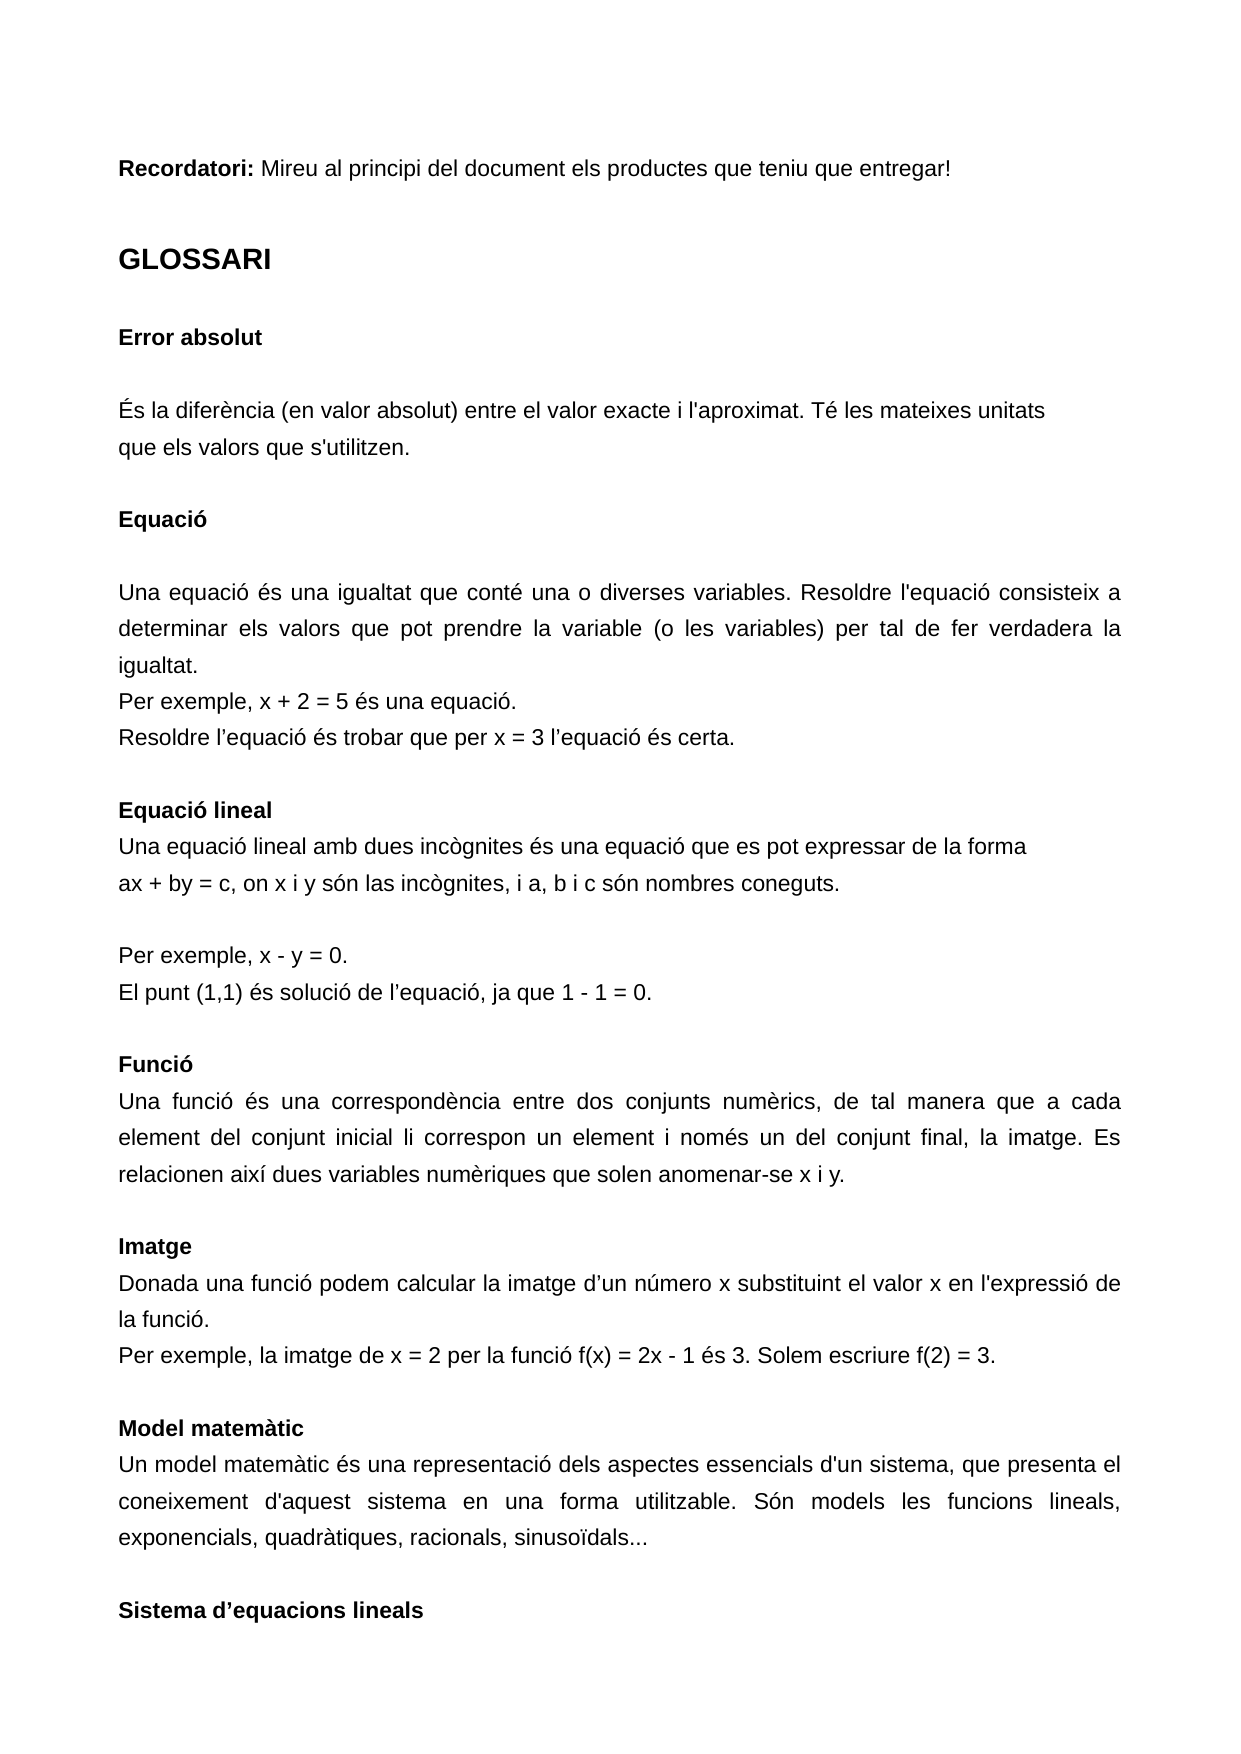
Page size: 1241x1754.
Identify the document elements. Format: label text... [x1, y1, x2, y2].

text Per exemple, x + 2 = 5 és una equació. [118, 688, 1122, 714]
text Donada una funció podem calcular la imatge d’un número x substituint el valor x en l'expressió de la funció. [118, 1269, 1122, 1332]
text Sistema d’equacions lineals [118, 1597, 1122, 1623]
text Recordatori: Mireu al principi del document els productes que teniu que entregar! [118, 154, 1122, 181]
text Equació [118, 506, 1122, 532]
text Funció [118, 1051, 1122, 1078]
text Error absolut [118, 324, 1122, 351]
text Un model matemàtic és una representació dels aspectes essencials d'un sistema, que presenta el coneixement d'aquest sistema en una forma utilitzable. Són models les funcions lineals, exponencials, quadràtiques, racionals, sinusoïdals... [118, 1451, 1122, 1550]
text Per exemple, la imatge de x = 2 per la funció f(x) = 2x - 1 és 3. Solem escriure f(2) = 3. [118, 1342, 1122, 1369]
text Una equació és una igualtat que conté una o diverses variables. Resoldre l'equació consisteix a determinar els valors que pot prendre la variable (o les variables) per tal de fer verdadera la igualtat. [118, 579, 1122, 678]
text Per exemple, x - y = 0. [118, 942, 1122, 969]
text Resoldre l’equació és trobar que per x = 3 l’equació és certa. [118, 724, 1122, 751]
text ax + by = c, on x i y són las incògnites, i a, b i c són nombres coneguts. [118, 870, 1122, 896]
text Imatge [118, 1233, 1122, 1259]
text Una equació lineal amb dues incògnites és una equació que es pot expressar de la forma [118, 833, 1122, 860]
text Model matemàtic [118, 1415, 1122, 1441]
subtitle GLOSSARI [118, 242, 1122, 276]
text És la diferència (en valor absolut) entre el valor exacte i l'aproximat. Té les mateixes unitats [118, 397, 1122, 423]
text El punt (1,1) és solució de l’equació, ja que 1 - 1 = 0. [118, 979, 1122, 1005]
text Una funció és una correspondència entre dos conjunts numèrics, de tal manera que a cada element del conjunt inicial li correspon un element i només un del conjunt final, la imatge. Es relacionen així dues variables numèriques que solen anomenar-se x i y. [118, 1088, 1122, 1187]
text Equació lineal [118, 797, 1122, 823]
text que els valors que s'utilitzen. [118, 433, 1122, 460]
